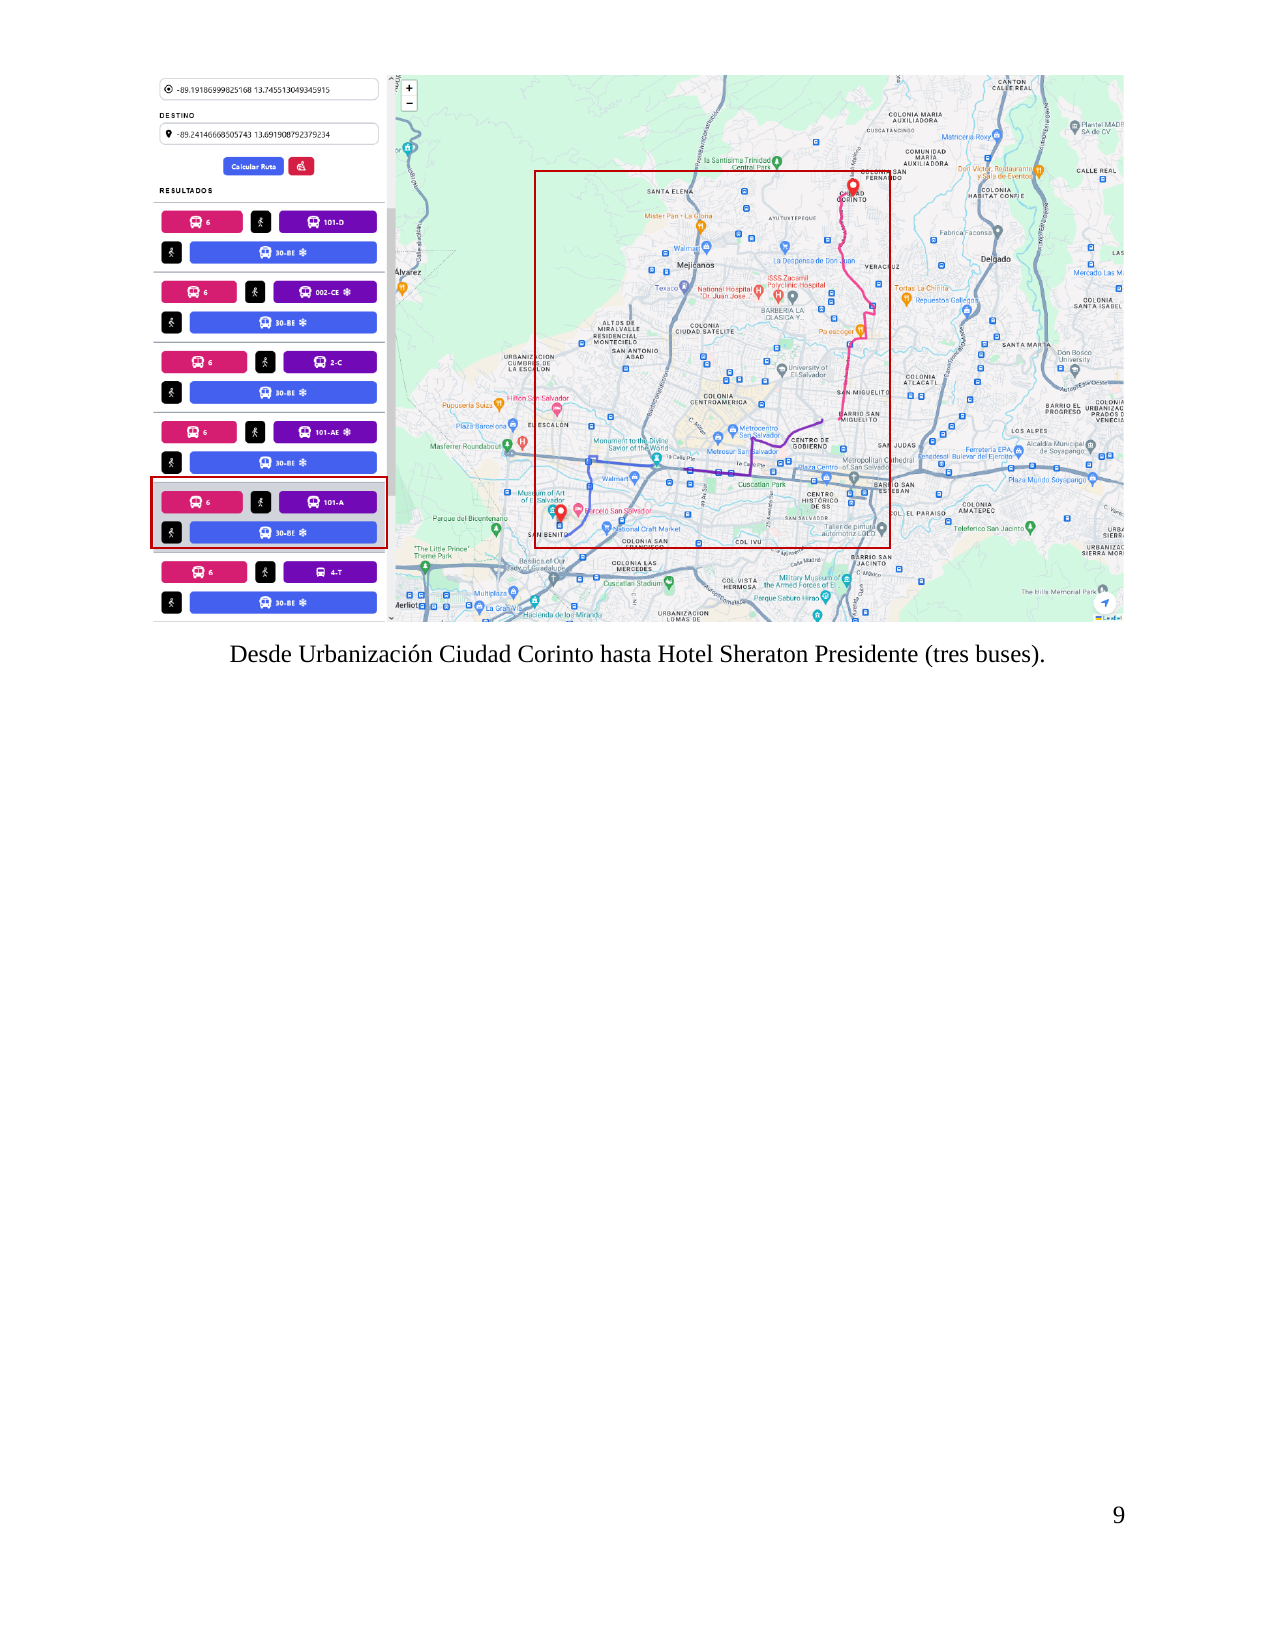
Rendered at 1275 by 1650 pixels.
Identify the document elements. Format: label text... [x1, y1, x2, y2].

text Desde Urbanización Ciudad Corinto hasta Hotel Sheraton Presidente (tres buses). [150, 639, 1125, 668]
